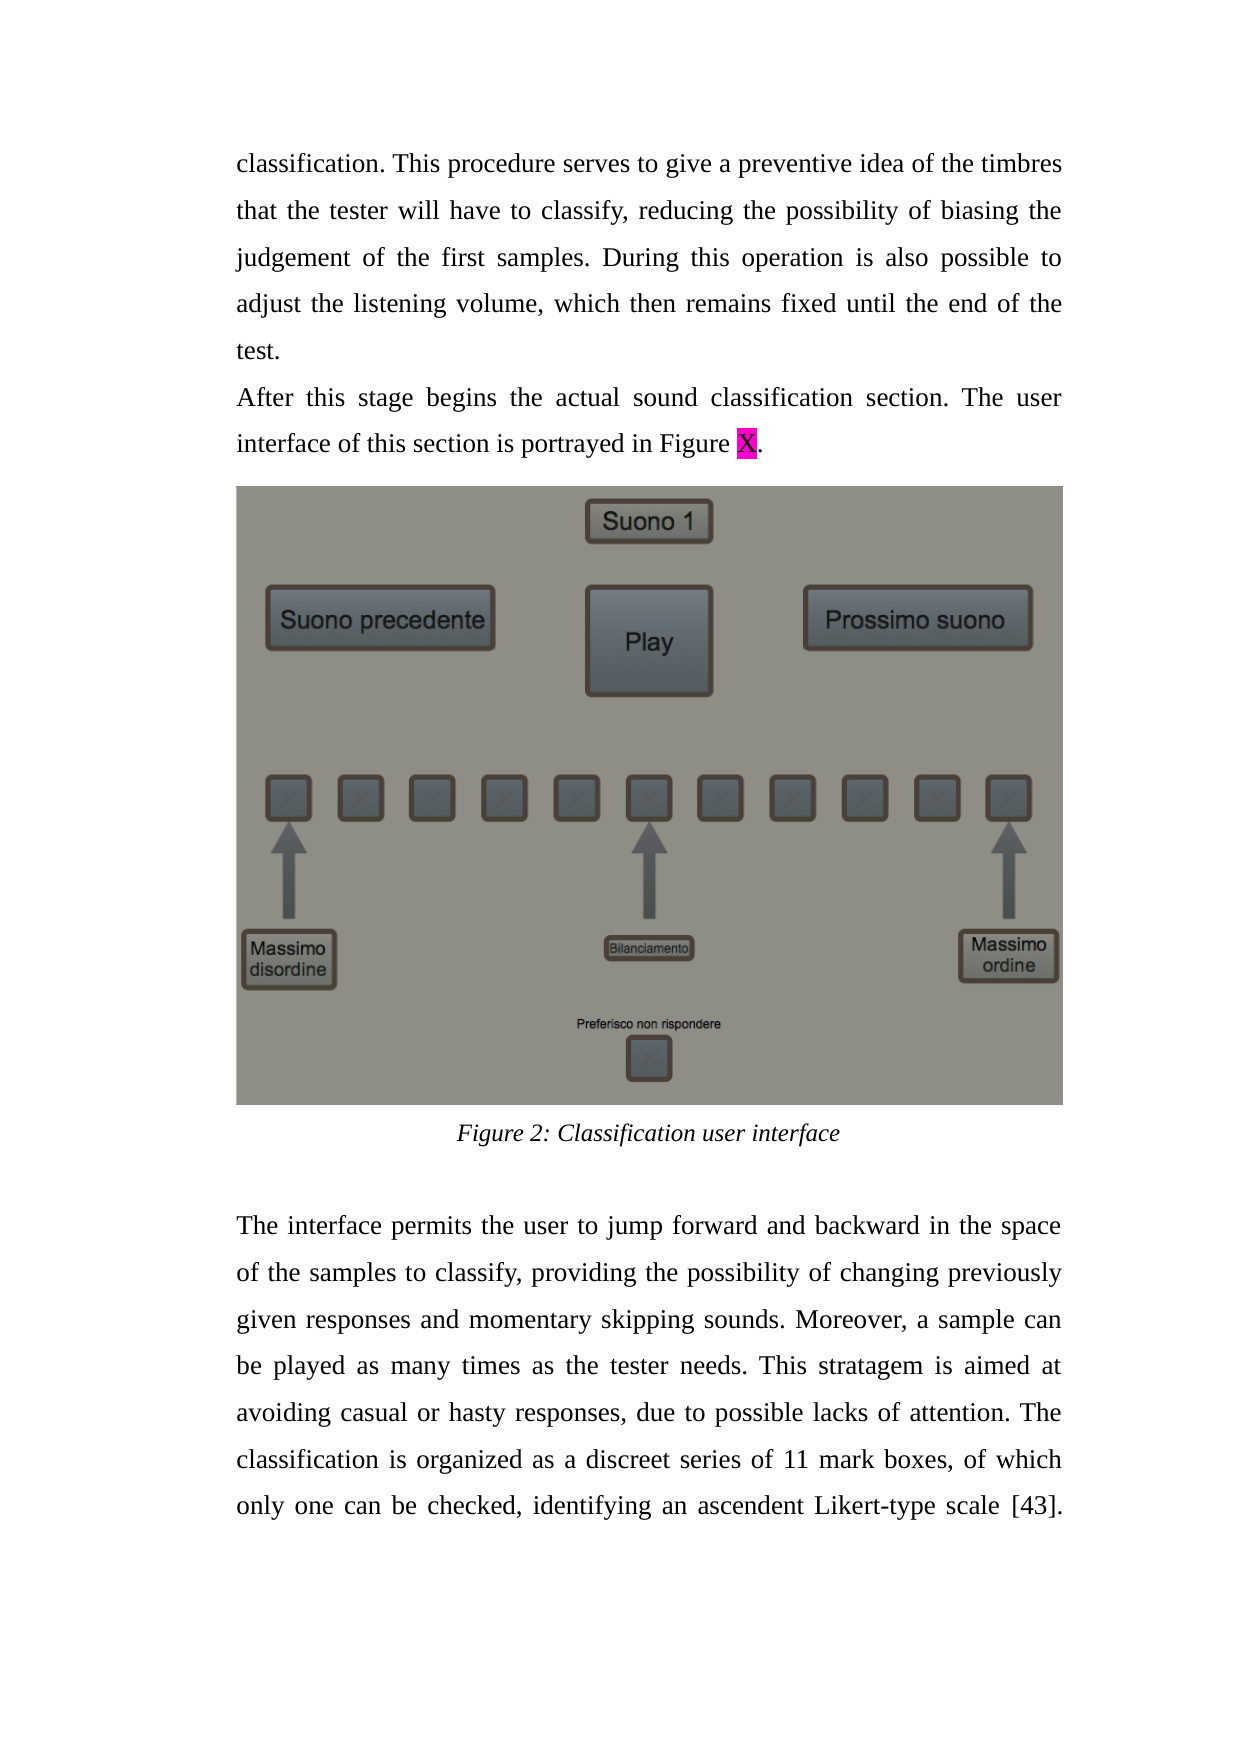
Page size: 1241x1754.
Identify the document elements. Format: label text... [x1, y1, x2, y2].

text classification. This procedure serves to give a preventive idea of the timbres that the tester will have to classify, reducing the possibility of biasing the judgement of the first samples. During this operation is also possible to adjust the listening volume, which then remains fixed until the end of the test. [236, 148, 1063, 365]
text Figure 2: Classification user interface [236, 1105, 1063, 1147]
text The interface permits the user to jump forward and backward in the space of the samples to classify, providing the possibility of changing previously given responses and momentary skipping sounds. Moreover, a sample can be played as many times as the tester needs. This stratagem is aimed at avoiding casual or hasty responses, due to possible lacks of attention. The classification is organized as a discreet series of 11 mark boxes, of which only one can be checked, identifying an ascendent Likert-type scale [43]. [236, 1209, 1063, 1521]
text After this stage begins the actual sound classification section. The user interface of this section is portrayed in Figure X. [236, 381, 1063, 459]
picture [236, 486, 1063, 1105]
